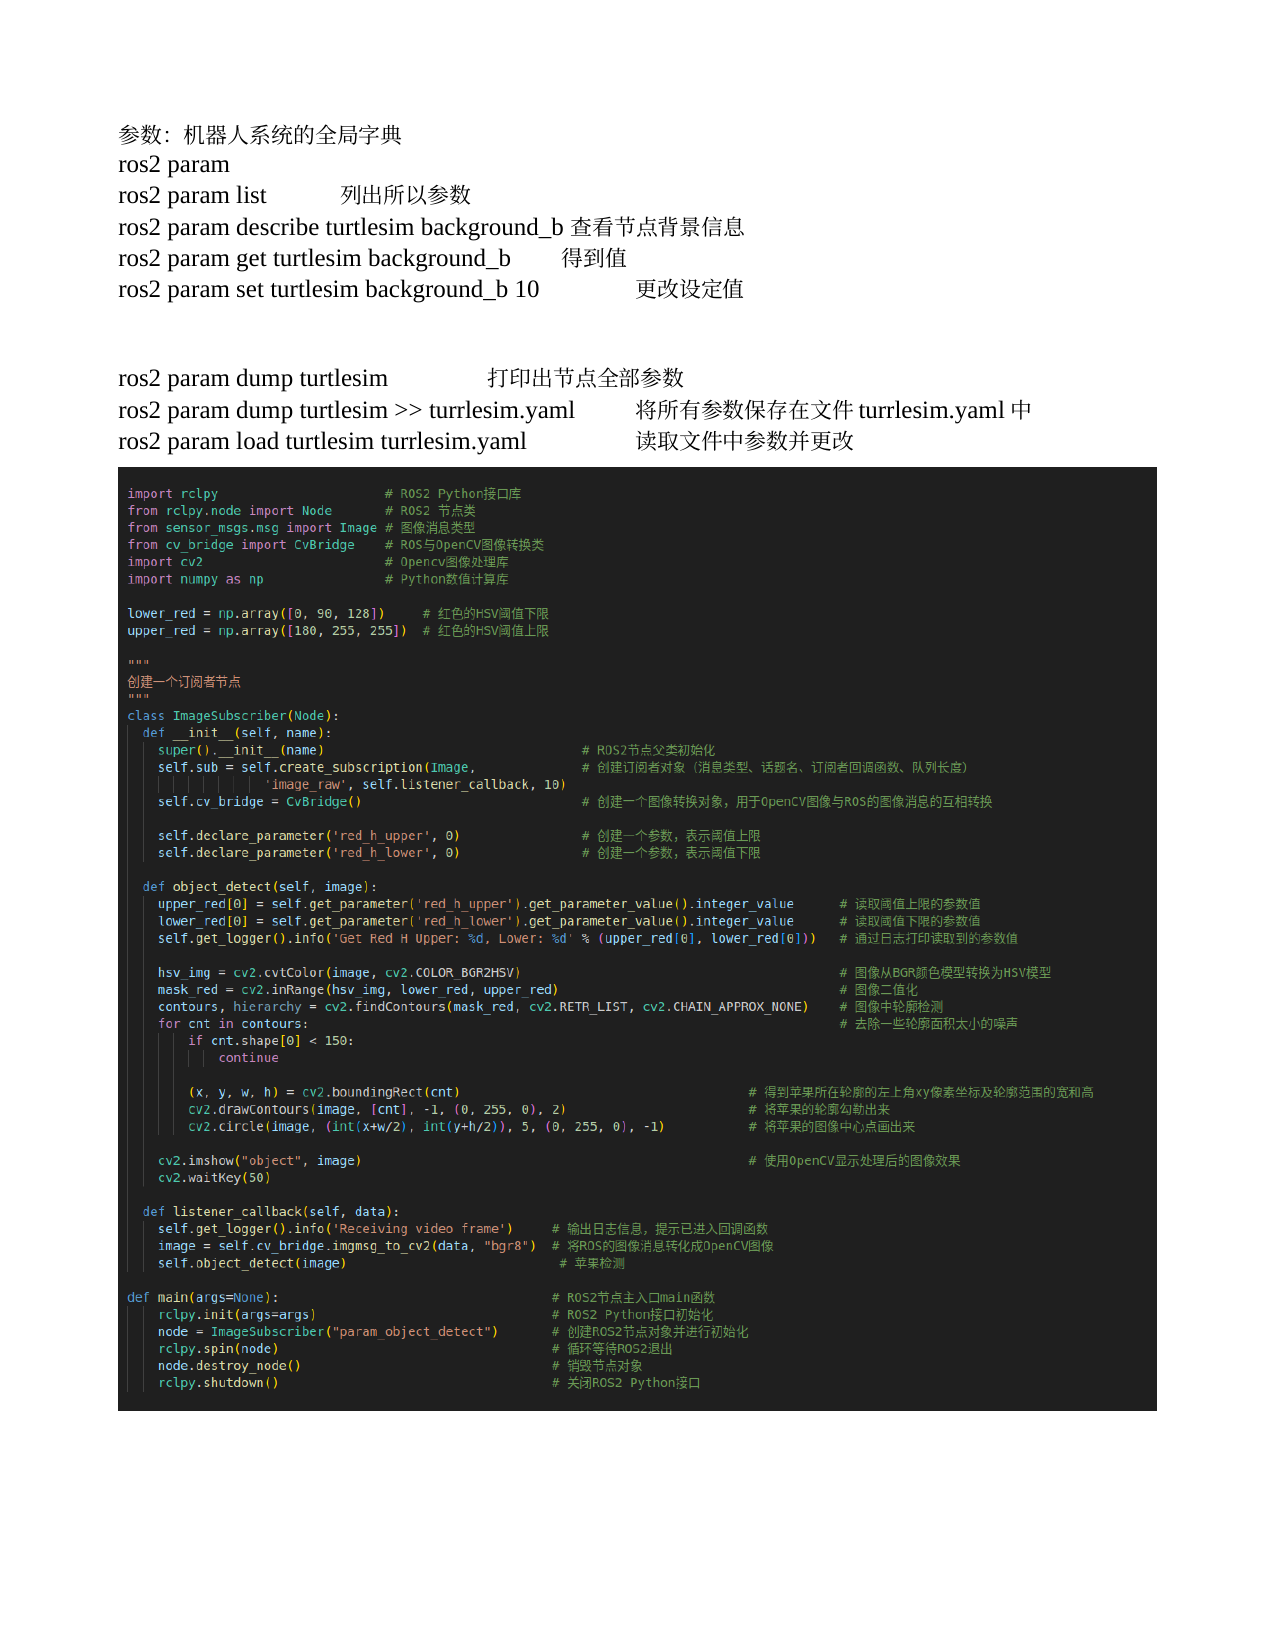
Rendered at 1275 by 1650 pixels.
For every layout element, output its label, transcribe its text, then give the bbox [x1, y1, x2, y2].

text ros2 param dump turtlesim >> turrlesim.yaml 将所有参数保存在文件turrlesim.yaml中 [118, 393, 1157, 424]
text ros2 param describe turtlesim background_b 查看节点背景信息 [118, 210, 1157, 241]
picture [118, 467, 1157, 1411]
text ros2 param list 列出所以参数 [118, 178, 1157, 210]
text ros2 param set turtlesim background_b 10 更改设定值 [118, 273, 1157, 304]
text 参数：机器人系统的全局字典 [118, 118, 1157, 149]
text ros2 param load turtlesim turrlesim.yaml 读取文件中参数并更改 [118, 424, 1157, 456]
text ros2 param dump turtlesim 打印出节点全部参数 [118, 362, 1157, 393]
text ros2 param get turtlesim background_b 得到值 [118, 241, 1157, 273]
text ros2 param [118, 149, 1157, 178]
